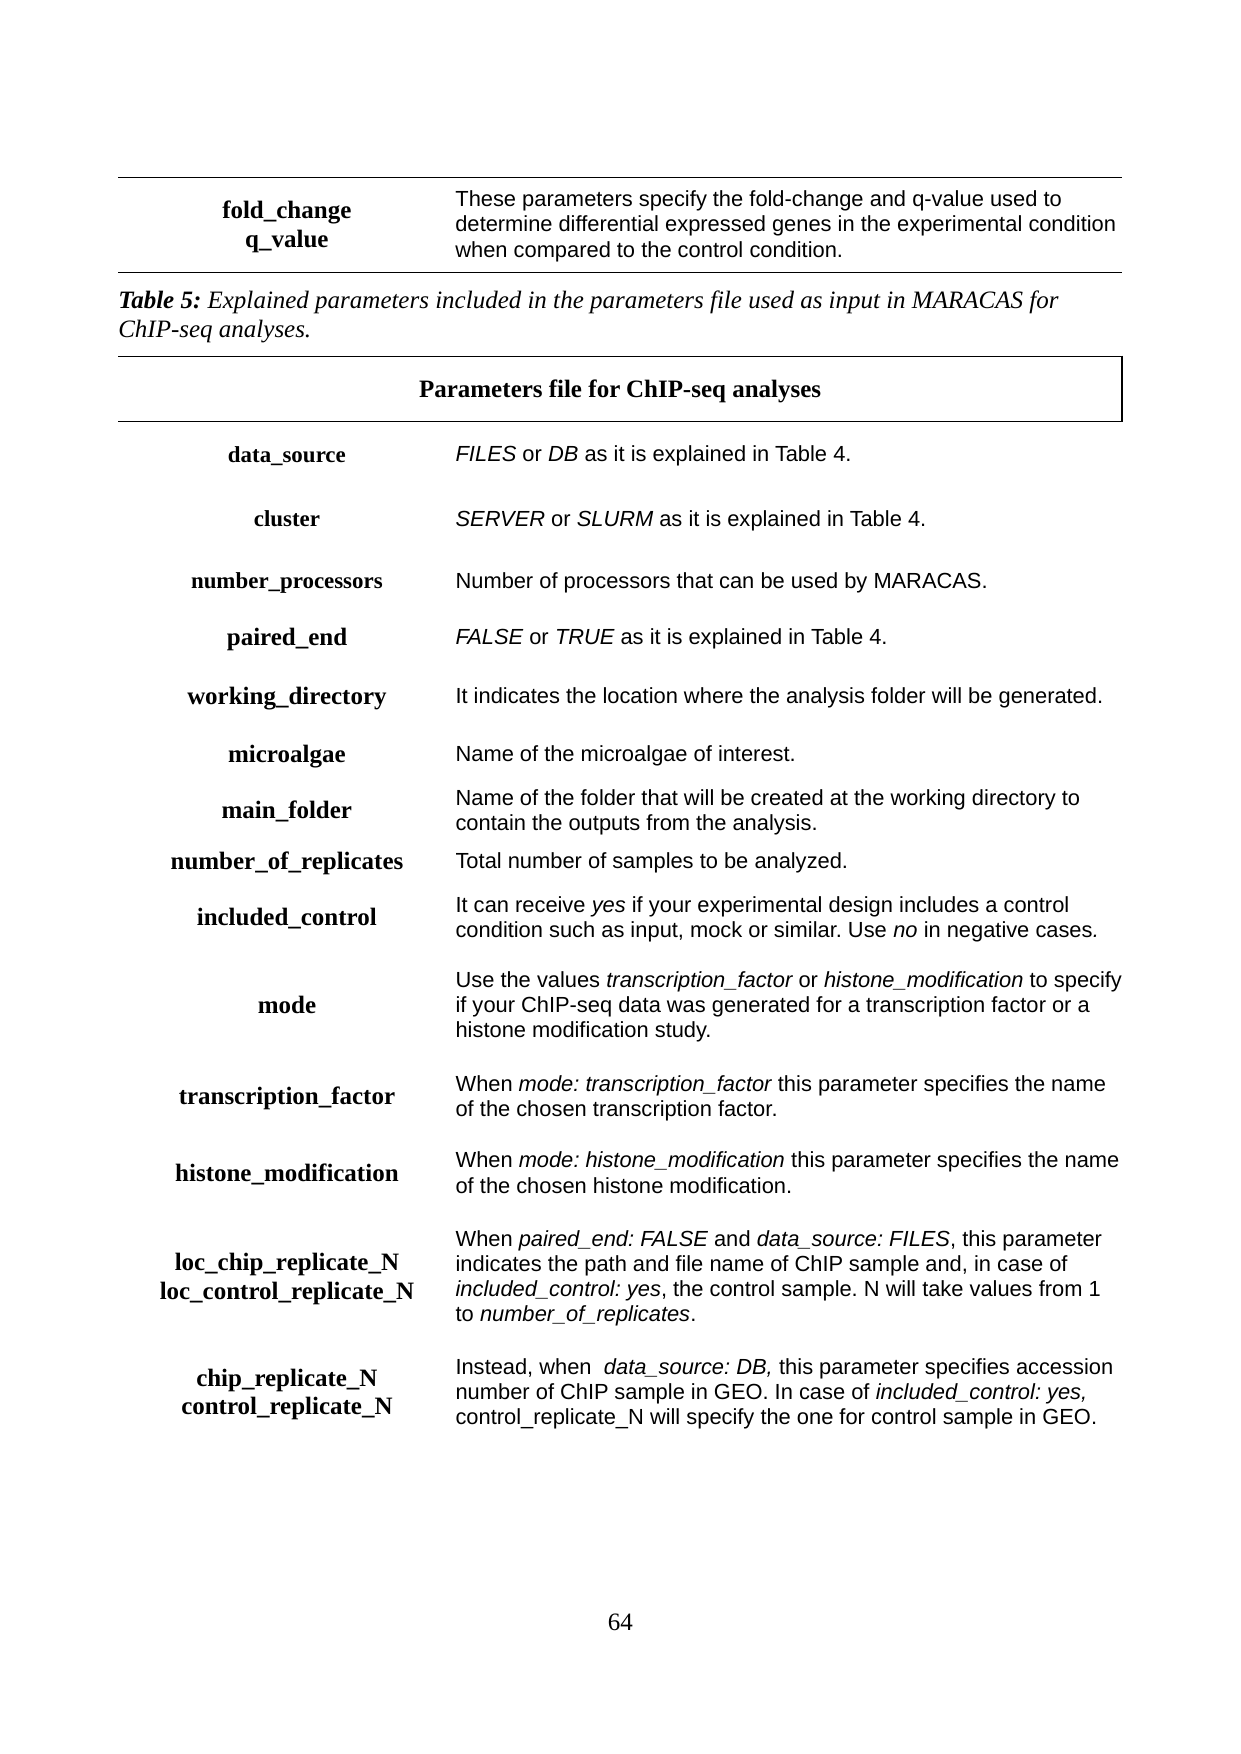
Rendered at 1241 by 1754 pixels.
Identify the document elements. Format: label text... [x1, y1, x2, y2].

table_cell Instead, when data_source: DB, this parameter specifies accession number of ChIP sample in GEO. In case of included_control: yes, control_replicate_N will specify the one for control sample in GEO. [455, 1341, 1122, 1442]
table_cell When paired_end: FALSE and data_source: FILES, this parameter indicates the path and file name of ChIP sample and, in case of included_control: yes, the control sample. N will take values from 1 to number_of_replicates. [455, 1211, 1122, 1341]
table_cell FILES or DB as it is explained in Table 4. [455, 422, 1122, 486]
table_cell Name of the microalgae of interest. [455, 728, 1122, 780]
table_cell These parameters specify the fold-change and q-value used to determine differential expressed genes in the experimental condition when compared to the control condition. [455, 178, 1122, 271]
table_cell SERVER or SLURM as it is explained in Table 4. [455, 486, 1122, 551]
table_cell paired_end [118, 610, 455, 663]
table_cell When mode: transcription_factor this parameter specifies the name of the chosen transcription factor. [455, 1058, 1122, 1134]
table_cell main_folder [118, 780, 455, 840]
table_cell histone_modification [118, 1134, 455, 1211]
table_cell cluster [118, 486, 455, 551]
table_cell It indicates the location where the analysis folder will be generated. [455, 663, 1122, 728]
table_header Parameters file for ChIP-seq analyses [118, 357, 1121, 421]
table_cell It can receive yes if your experimental design includes a control condition such as input, mock or similar. Use no in negative cases. [455, 882, 1122, 952]
table_cell data_source [118, 422, 455, 486]
table_cell transcription_factor [118, 1058, 455, 1134]
table_cell working_directory [118, 663, 455, 728]
table_cell When mode: histone_modification this parameter specifies the name of the chosen histone modification. [455, 1134, 1122, 1211]
table_cell number_of_replicates [118, 840, 455, 882]
table_cell number_processors [118, 551, 455, 609]
table_cell Total number of samples to be analyzed. [455, 840, 1122, 882]
table_cell loc_chip_replicate_N loc_control_replicate_N [118, 1211, 455, 1341]
table_cell included_control [118, 882, 455, 952]
table_cell Number of processors that can be used by MARACAS. [455, 551, 1122, 609]
table_cell mode [118, 952, 455, 1057]
table_cell fold_change q_value [118, 178, 455, 271]
table_cell microalgae [118, 728, 455, 780]
table_cell Name of the folder that will be created at the working directory to contain the outputs from the analysis. [455, 780, 1122, 840]
table_cell chip_replicate_N control_replicate_N [118, 1341, 455, 1442]
table_cell FALSE or TRUE as it is explained in Table 4. [455, 610, 1122, 663]
table_cell Use the values transcription_factor or histone_modification to specify if your ChIP-seq data was generated for a transcription factor or a histone modification study. [455, 952, 1122, 1057]
text Table 5: Explained parameters included in the parameters file used as input in MARACAS for ChIP-seq analyses. [118, 286, 1122, 343]
